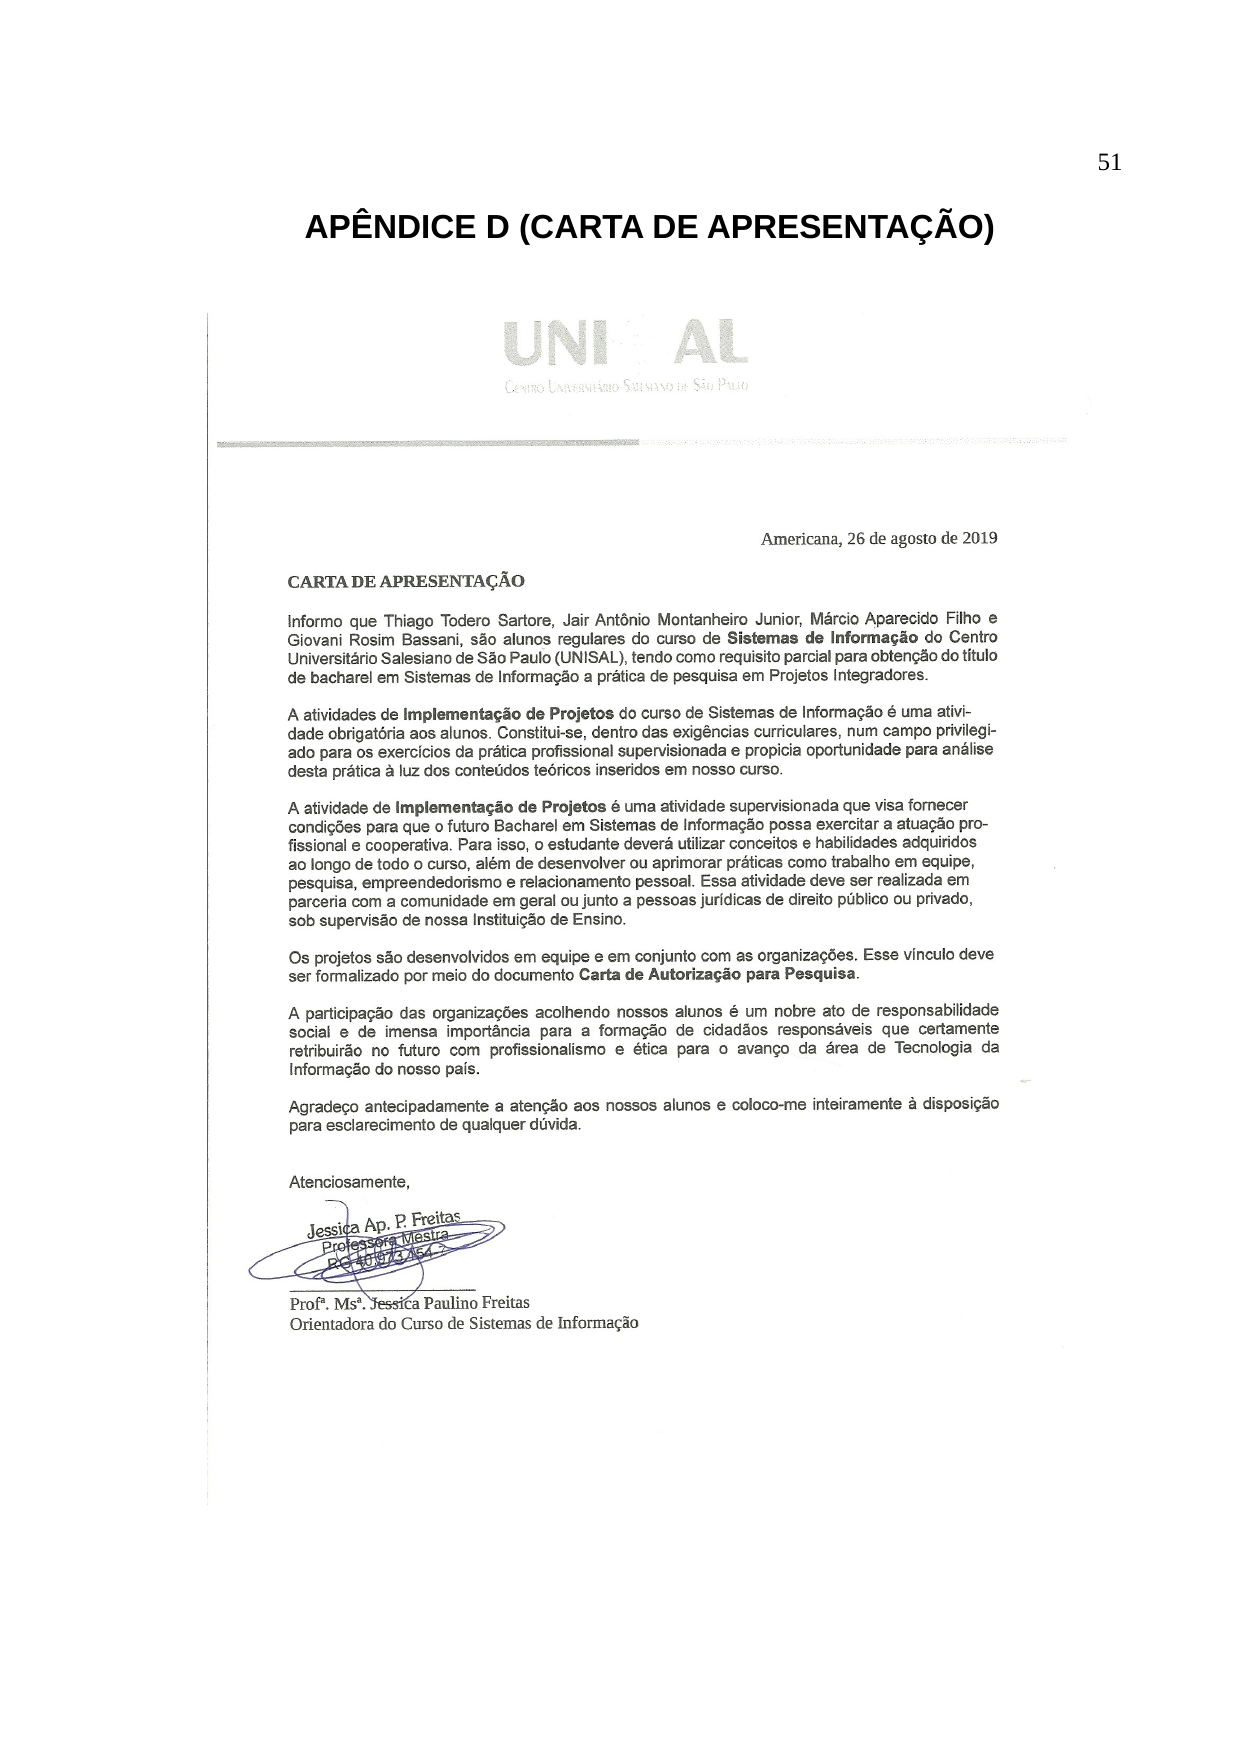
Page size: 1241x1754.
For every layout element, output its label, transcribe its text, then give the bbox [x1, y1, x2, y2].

picture [207, 313, 1092, 1505]
subtitle Apêndice D (Carta de apresentação) [177, 207, 1122, 245]
